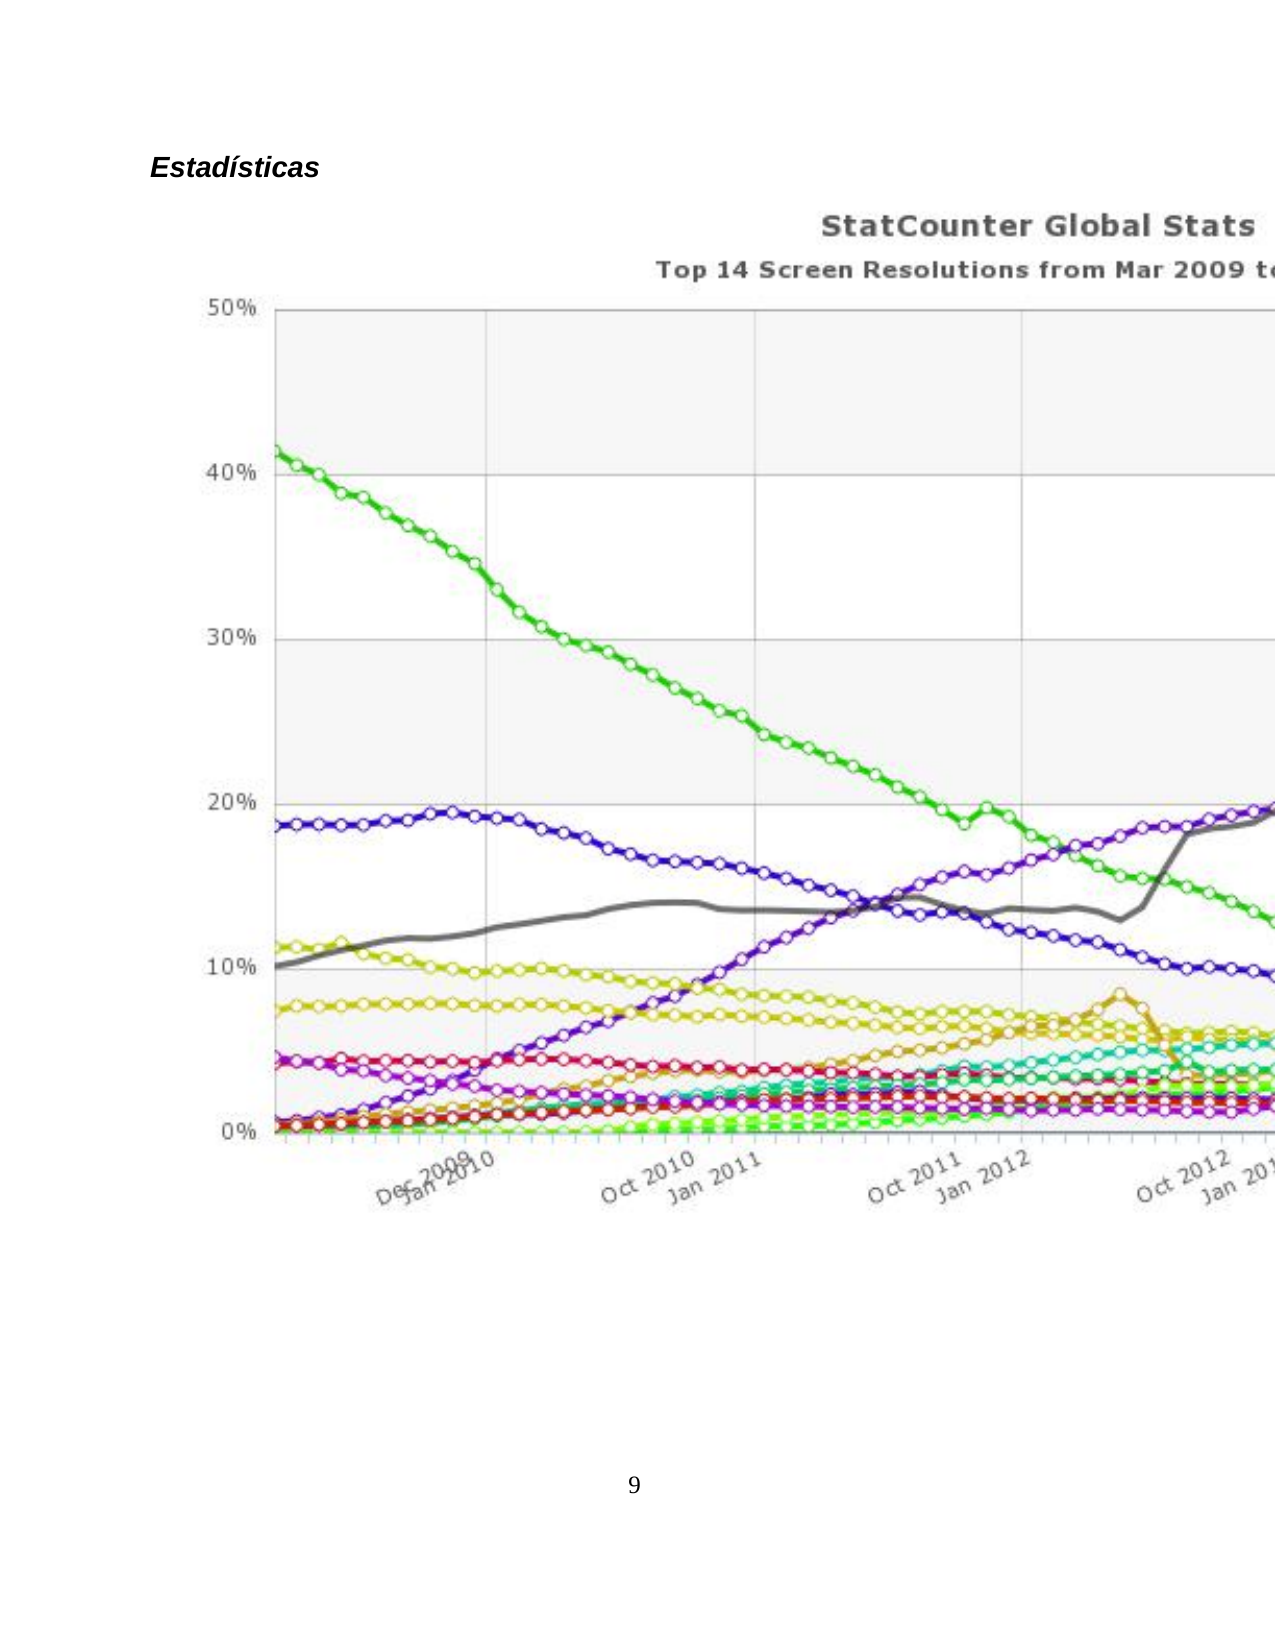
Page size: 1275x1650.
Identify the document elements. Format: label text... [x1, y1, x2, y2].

picture [150, 196, 1275, 1238]
subtitle Estadísticas [150, 150, 1125, 183]
